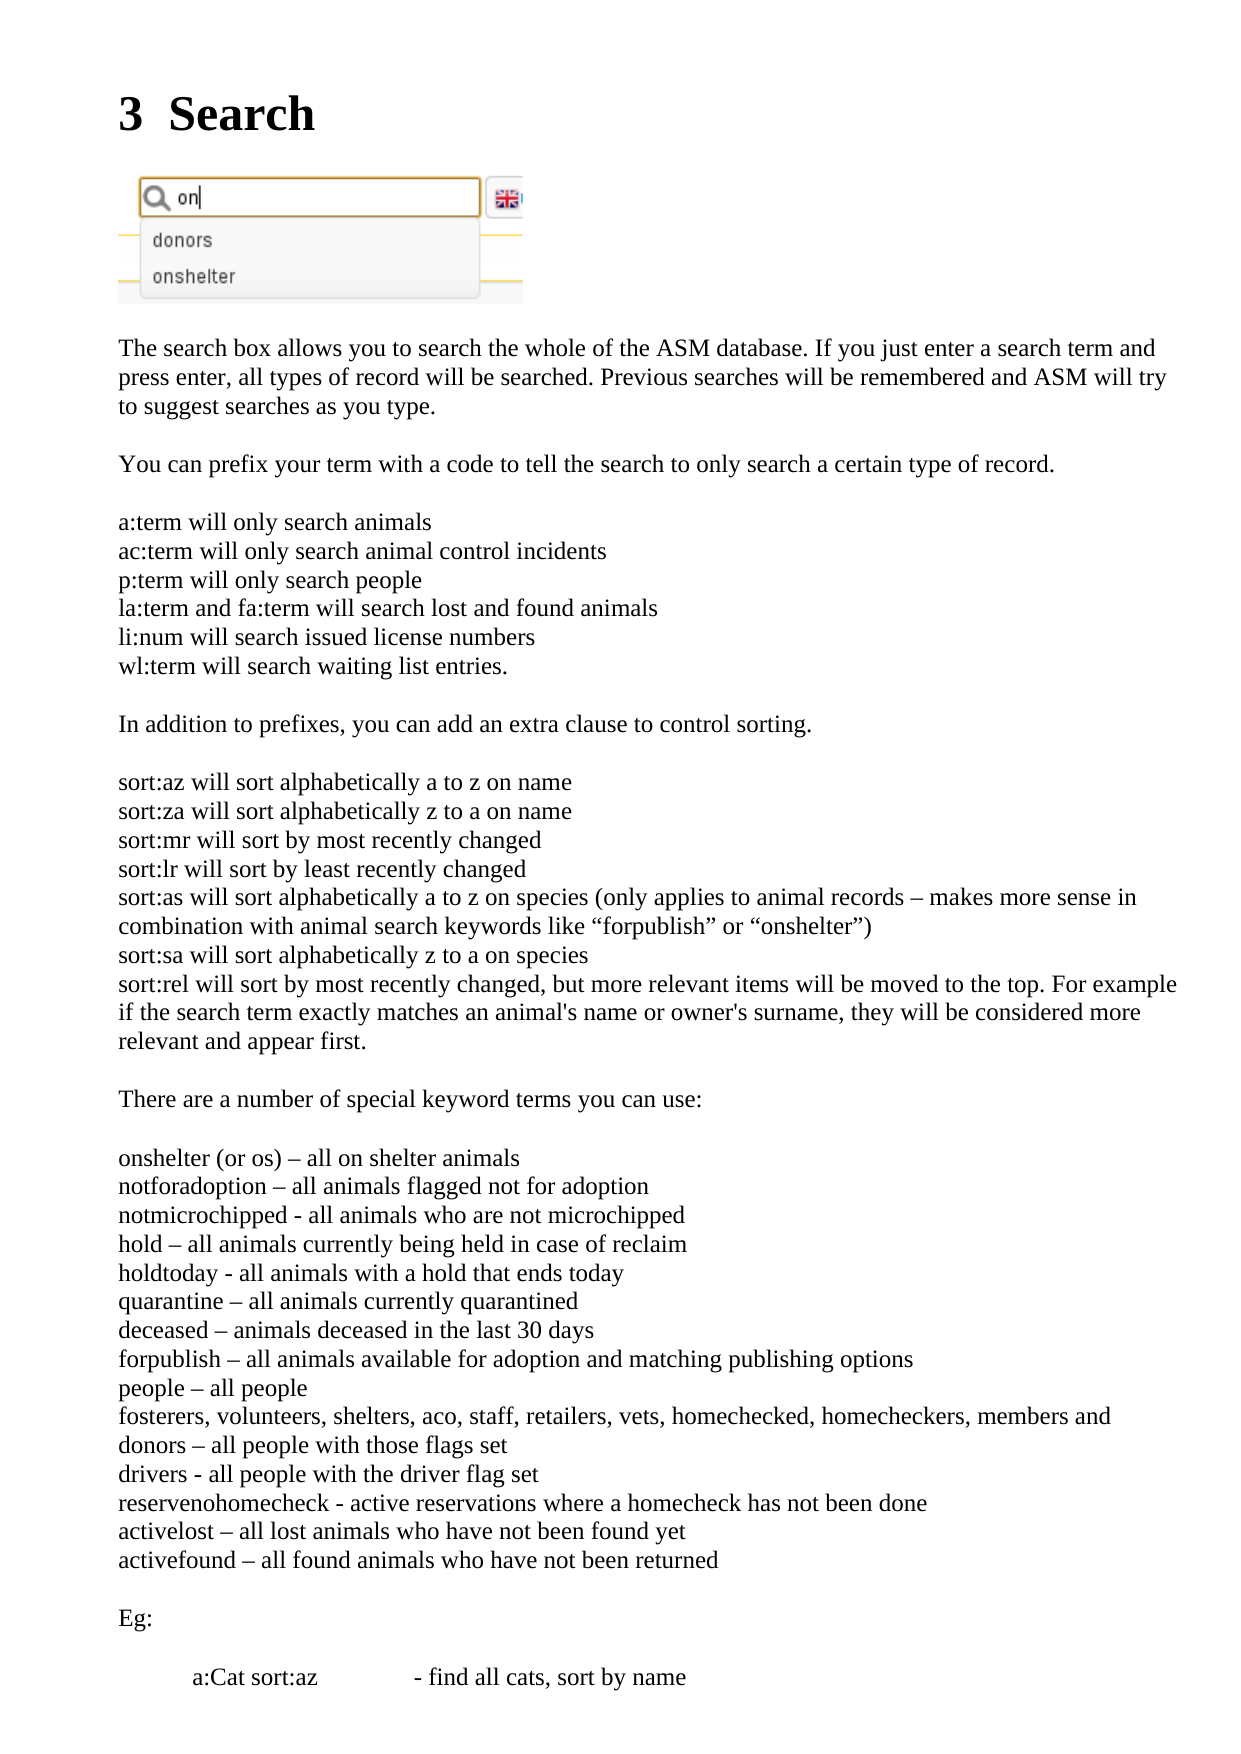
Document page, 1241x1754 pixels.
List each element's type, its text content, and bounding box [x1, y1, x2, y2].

text Eg: [118, 1603, 1181, 1632]
text sort:az will sort alphabetically a to z on name sort:za will sort alphabetically z to a on name sort:mr will sort by most recently changed sort:lr will sort by least recently changed sort:as will sort alphabetically a to z on species (only applies to animal records – makes more sense in combination with animal search keywords like “forpublish” or “onshelter”) sort:sa will sort alphabetically z to a on species sort:rel will sort by most recently changed, but more relevant items will be moved to the top. For example if the search term exactly matches an animal's name or owner's surname, they will be considered more relevant and appear first. [118, 767, 1181, 1055]
text a:term will only search animals ac:term will only search animal control incidents p:term will only search people la:term and fa:term will search lost and found animals li:num will search issued license numbers wl:term will search waiting list entries. [118, 507, 1181, 680]
text The search box allows you to search the whole of the ASM database. If you just enter a search term and press enter, all types of record will be searched. Previous searches will be remembered and ASM will try to suggest searches as you type. [118, 333, 1181, 419]
subtitle Search [118, 84, 1181, 142]
picture [118, 171, 523, 304]
text a:Cat sort:az - find all cats, sort by name [118, 1662, 1181, 1690]
text onshelter (or os) – all on shelter animals notforadoption – all animals flagged not for adoption notmicrochipped - all animals who are not microchipped hold – all animals currently being held in case of reclaim holdtoday - all animals with a hold that ends today quarantine – all animals currently quarantined deceased – animals deceased in the last 30 days forpublish – all animals available for adoption and matching publishing options people – all people fosterers, volunteers, shelters, aco, staff, retailers, vets, homechecked, homecheckers, members and donors – all people with those flags set drivers - all people with the driver flag set reservenohomecheck - active reservations where a homecheck has not been done activelost – all lost animals who have not been found yet activefound – all found animals who have not been returned [118, 1143, 1181, 1574]
text You can prefix your term with a code to tell the search to only search a certain type of record. [118, 449, 1181, 478]
text In addition to prefixes, you can add an extra clause to control sorting. [118, 709, 1181, 738]
text There are a number of special keyword terms you can use: [118, 1084, 1181, 1113]
